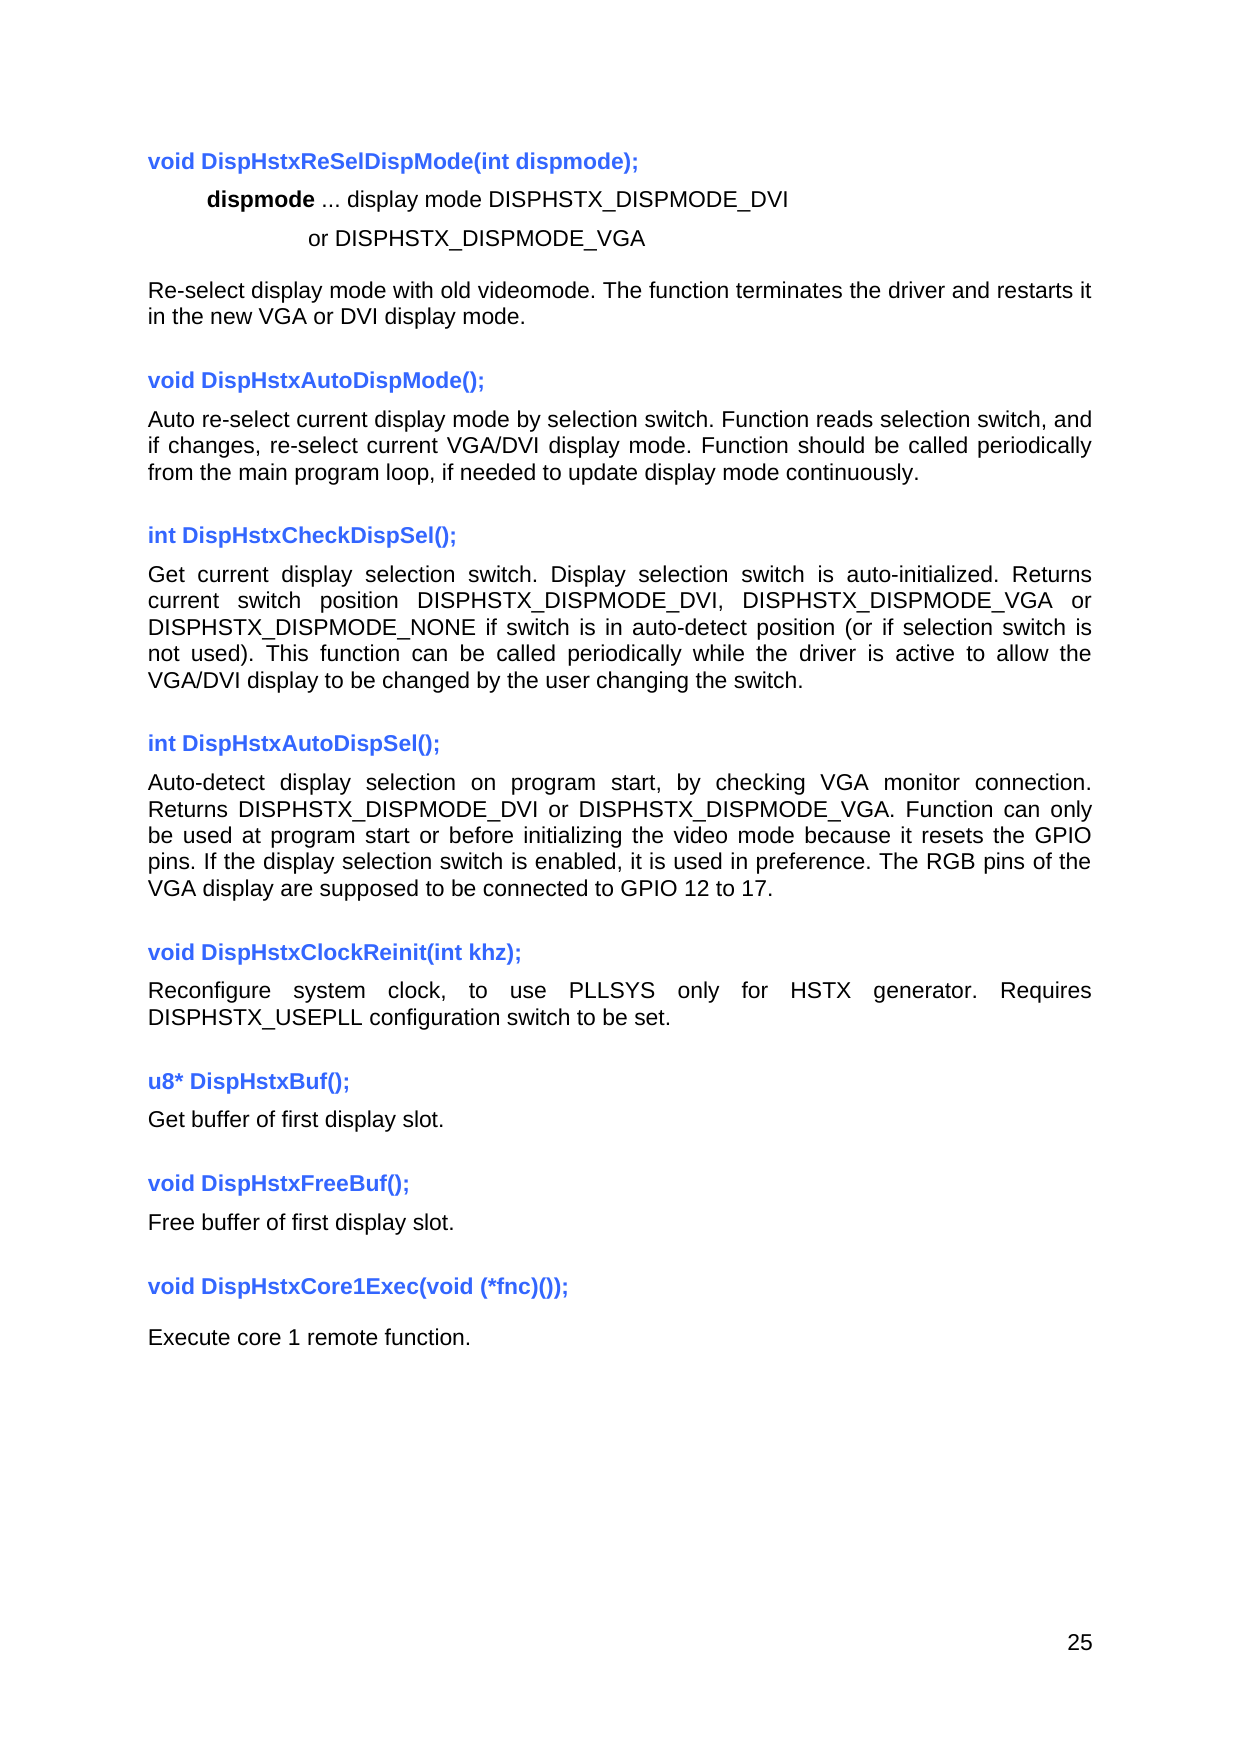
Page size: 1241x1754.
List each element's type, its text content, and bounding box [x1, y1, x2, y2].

text int DispHstxCheckDispSel(); [148, 522, 1093, 549]
text Auto-detect display selection on program start, by checking VGA monitor connection. Returns DISPHSTX_DISPMODE_DVI or DISPHSTX_DISPMODE_VGA. Function can only be used at program start or before initializing the video mode because it resets the GPIO pins. If the display selection switch is enabled, it is used in preference. The RGB pins of the VGA display are supposed to be connected to GPIO 12 to 17. [148, 769, 1093, 901]
text Execute core 1 remote function. [148, 1324, 1093, 1351]
text Get current display selection switch. Display selection switch is auto-initialized. Returns current switch position DISPHSTX_DISPMODE_DVI, DISPHSTX_DISPMODE_VGA or DISPHSTX_DISPMODE_NONE if switch is in auto-detect position (or if selection switch is not used). This function can be called periodically while the driver is active to allow the VGA/DVI display to be changed by the user changing the switch. [148, 561, 1093, 693]
text void DispHstxAutoDispMode(); [148, 367, 1093, 393]
text Get buffer of first display slot. [148, 1106, 1093, 1133]
text void DispHstxCore1Exec(void (*fnc)()); [148, 1273, 1093, 1299]
text Free buffer of first display slot. [148, 1209, 1093, 1236]
text void DispHstxReSelDispMode(int dispmode); [148, 148, 1093, 174]
text void DispHstxClockReinit(int khz); [148, 938, 1093, 965]
text or DISPHSTX_DISPMODE_VGA [148, 225, 1093, 252]
text Reconfigure system clock, to use PLLSYS only for HSTX generator. Requires DISPHSTX_USEPLL configuration switch to be set. [148, 977, 1093, 1030]
text u8* DispHstxBuf(); [148, 1068, 1093, 1094]
text dispmode ... display mode DISPHSTX_DISPMODE_DVI [148, 186, 1093, 213]
text Re-select display mode with old videomode. The function terminates the driver and restarts it in the new VGA or DVI display mode. [148, 277, 1093, 329]
text void DispHstxFreeBuf(); [148, 1170, 1093, 1197]
text Auto re-select current display mode by selection switch. Function reads selection switch, and if changes, re-select current VGA/DVI display mode. Function should be called periodically from the main program loop, if needed to update display mode continuously. [148, 406, 1093, 485]
text int DispHstxAutoDispSel(); [148, 730, 1093, 757]
